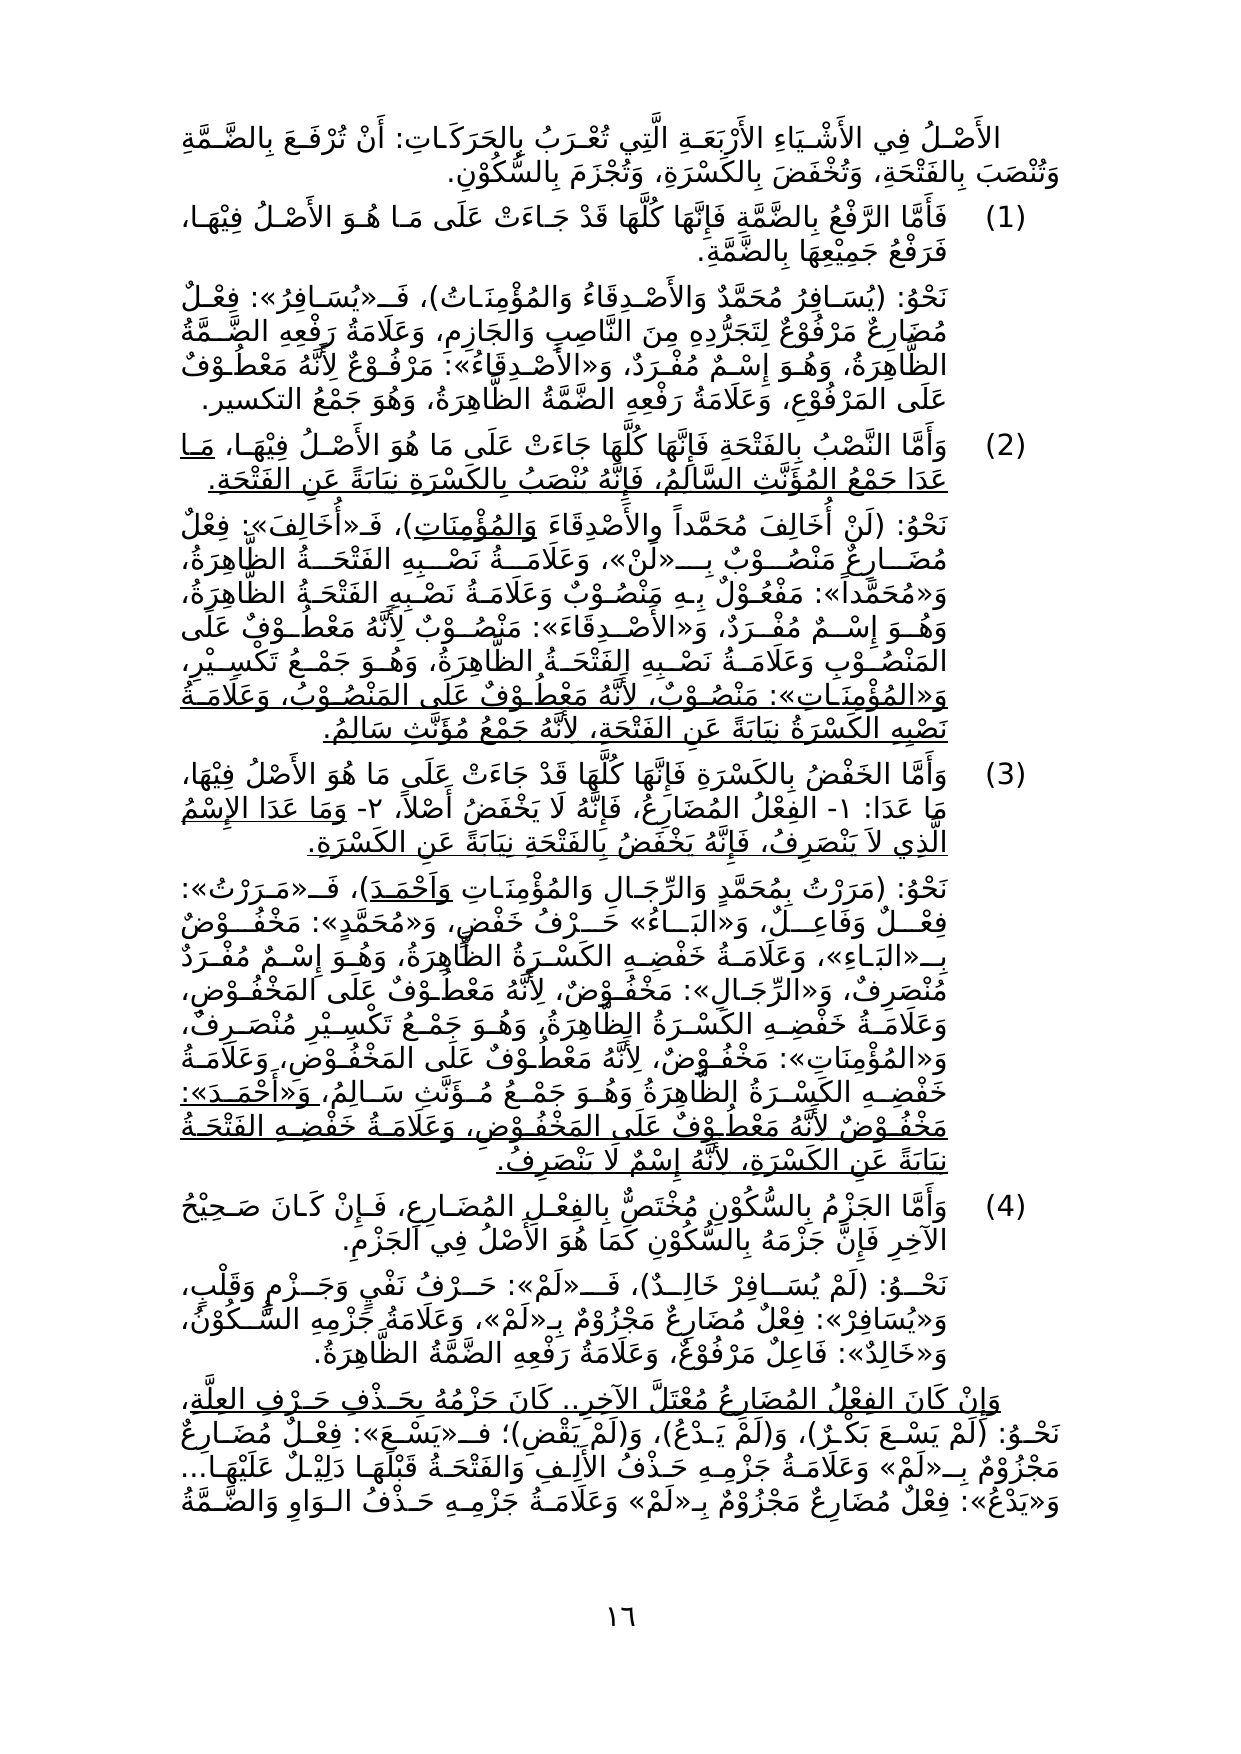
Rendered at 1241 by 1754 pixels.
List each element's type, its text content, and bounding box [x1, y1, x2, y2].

list فَأَمَّا الرَّفْعُ بِالضَّمَّةِ فَإِنَّهَا كُلَّهَا قَدْ جَاءَتْ عَلَى مَا هُوَ الأَصْلُ فِيْهَا، فَرَفْعُ جَمِيْعِهَا بِالضَّمَّةِ. [180, 201, 985, 269]
list نَحْوُ: (مَرَرْتُ بِمُحَمَّدٍ وَالرِّجَالِ وَالمُؤْمِنَاتِ وَاَحْمَدَ)، فَـ«مَرَرْتُ»: فِعْلٌ وَفَاعِلٌ، وَ«البَاءُ» حَرْفُ خَفْضٍ، وَ«مُحَمَّدٍ»: مَخْفُوْضٌ بِـ«البَاءِ»، وَعَلَامَةُ خَفْضِهِ الكَسْرَةُ الظَّاهِرَةُ، وَهُوَ إِسْمٌ مُفْرَدٌ مُنْصَرِفٌ، وَ«الرِّجَالِ»: مَخْفُوْضٌ، لِأَنَّهُ مَعْطُوْفٌ عَلَى المَخْفُوْضِ، وَعَلَامَةُ خَفْضِهِ الكَسْرَةُ الظَّاهِرَةُ، وَهُوَ جَمْعُ تَكْسِيْرِ مُنْصَرِفٌ، وَ«المُؤْمِنَاتِ»: مَخْفُوْضٌ، لِأَنَّهُ مَعْطُوْفٌ عَلَى المَخْفُوْضِ، وَعَلَامَةُ خَفْضِهِ الكَسْرَةُ الظَّاهِرَةُ وَهُوَ جَمْعُ مُؤَنَّثِ سَالِمُ، وَ«أَحْمَدَ»: مَخْفُوْضٌ لِأَنَّهُ مَعْطُوْفٌ عَلَى المَخْفُوْضِ، وَعَلَامَةُ خَفْضِهِ الفَتْحَةُ نِيَابَةً عَنِ الكَسْرَةِ، لِأَنَّهُ إِسْمٌ لَا يَنْصَرِفُ. [180, 871, 985, 1177]
list وَأَمَّا النَّصْبُ بِالفَتْحَةِ فَإِنَّهَا كُلَّهَا جَاءَتْ عَلَى مَا هُوَ الأَصْلُ فِيْهَا، مَا عَدَا جَمْعُ المُؤَنَّثِ السَّالِمُ، فَإِنَّهُ يُنْصَبُ بِالكَسْرَةِ نِيَابَةً عَنِ الفَتْحَةِ. [180, 428, 985, 496]
list نَحْوُ: (لَمْ يُسَافِرْ خَالِدٌ)، فَـ«لَمْ»: حَرْفُ نَفْيٍ وَجَزْمٍ وَقَلْبٍ، وَ«يُسَافِرْ»: فِعْلٌ مُضَارِعٌ مَجْزُوْمٌ بِـ«لَمْ»، وَعَلَامَةُ جَزْمِهِ السُّكُوْنُ، وَ«خَالِدٌ»: فَاعِلٌ مَرْفُوْعٌ، وَعَلَامَةُ رَفْعِهِ الضَّمَّةُ الظَّاهِرَةُ. [180, 1269, 985, 1371]
text وَإِنْ كَانَ الفِعْلُ المُضَارِعُ مُعْتَلَّ الآخِرِ.. كَانَ جَزْمُهُ بِحَذْفِ حَرْفِ العِلَّةِ، نَحْوُ: (لَمْ يَسْعَ بَكْرٌ)، وَ(لَمْ يَدْعُ)، وَ(لَمْ يَقْضِ)؛ فـ«يَسْعَ»: فِعْلٌ مُضَارِعٌ مَجْزُوْمٌ بِـ«لَمْ» وَعَلَامَةُ جَزْمِهِ حَذْفُ الأَلِفِ وَالفَتْحَةُ قَبْلَهَا دَلِيْلٌ عَلَيْهَا... وَ«يَدْعُ»: فِعْلٌ مُضَارِعٌ مَجْزُوْمٌ بِـ«لَمْ» وَعَلَامَةُ جَزْمِهِ حَذْفُ الوَاوِ وَالضَّمَّةُ قَبْلَهَا دَلِيْلٌ عَلَيْهَا... و«يَقْضِ»: فِعْلٌ مُضَارِعٌ مَجْزُوْمٌ بِـ«لَمْ» وَعَلَامَةُ جَزْمِهِ وَحَذْفُ اليَاءِ وَالكَسْرَةُ قَبْلَهَا دَلِيْلٌ عَلَيْهَا. [180, 1382, 1060, 1518]
list وَأَمَّا الخَفْضُ بِالكَسْرَةِ فَإِنَّهَا كُلَّهَا قَدْ جَاءَتْ عَلَى مَا هُوَ الأَصْلُ فِيْهَا، مَا عَدَا: ١- الفِعْلُ المُضَارِعُ، فَإِنَّهُ لَا يَخْفَضُ أَصْلاً، ٢- وَمَا عَدَا الإِسْمُ الَّذِي لاَ يَنْصَرِفُ، فَإِنَّهُ يَخْفَضُ بِالفَتْحَةِ نِيَابَةً عَنِ الكَسْرَةِ. [180, 758, 985, 859]
text الأَصْلُ فِي الأَشْيَاءِ الأَرْبَعَةِ الَّتِي تُعْرَبُ بِالحَرَكَاتِ: أَنْ تُرْفَعَ بِالضَّمَّةِ وَتُنْصَبَ بِالفَتْحَةِ، وَتُخْفَضَ بِالكَسْرَةِ، وَتُجْزَمَ بِالسُّكُوْنِ. [180, 121, 1060, 189]
list وَأَمَّا الجَزْمُ بِالسُّكُوْنِ مُخْتَصٌّ بِالفِعْلِ المُضَارِعِ، فَإِنْ كَانَ صَحِيْحُ الآخِرِ فَإِنَّ جَزْمَهُ بِالسُّكُوْنِ كَمَا هُوَ الأَصْلُ فِي الجَزْمِ. [180, 1189, 985, 1257]
list نَحْوُ: (لَنْ أُخَالِفَ مُحَمَّداً والأَصْدِقَاءَ وَالمُؤْمِنَاتِ)، فَـ«أُخَالِفَ»: فِعْلٌ مُضَارِعٌ مَنْصُوْبٌ بِـ«لَنْ»، وَعَلَامَةُ نَصْبِهِ الفَتْحَةُ الظَّاهِرَةُ، وَ«مُحَمَّداً»: مَفْعُوْلٌ بِهِ مَنْصُوْبٌ وَعَلَامَةُ نَصْبِهِ الفَتْحَةُ الظَّاهِرَةُ، وَهُوَ إِسْمٌ مُفْرَدٌ، وَ«الأَصْدِقَاءَ»: مَنْصُوْبٌ لِأَنَّهُ مَعْطُوْفٌ عَلَى المَنْصُوْبِ وَعَلَامَةُ نَصْبِهِ الفَتْحَةُ الظَّاهِرَةُ، وَهُوَ جَمْعُ تَكْسِيْرِ، وَ«المُؤْمِنَاتِ»: مَنْصُوْبٌ، لِأَنَّهُ مَعْطُوْفٌ عَلَى المَنْصُوْبُ، وَعَلَامَةُ نَصْبِهِ الكَسْرَةُ نِيَابَةً عَنِ الفَتْحَةِ، لِأَنَّهُ جَمْعُ مُؤَنَّثِ سَالِمُ. [180, 508, 985, 746]
list نَحْوُ: (يُسَافِرُ مُحَمَّدٌ وَالأَصْدِقَاءُ وَالمُؤْمِنَاتُ)، فَـ«يُسَافِرُ»: فِعْلٌ مُضَارِعٌ مَرْفُوْعٌ لِتَجَرُّدِهِ مِنَ النَّاصِبِ وَالجَازِمِ، وَعَلَامَةُ رَفْعِهِ الضَّمَّةُ الظَّاهِرَةُ، وَهُوَ إِسْمٌ مُفْرَدٌ، وَ«الأَصْدِقَاءُ»: مَرْفُوْعٌ لِأَنَّهُ مَعْطُوْفٌ عَلَى المَرْفُوْعِ، وَعَلَامَةُ رَفْعِهِ الضَّمَّةُ الظَّاهِرَةُ، وَهُوَ جَمْعُ التكسير. [180, 281, 985, 416]
